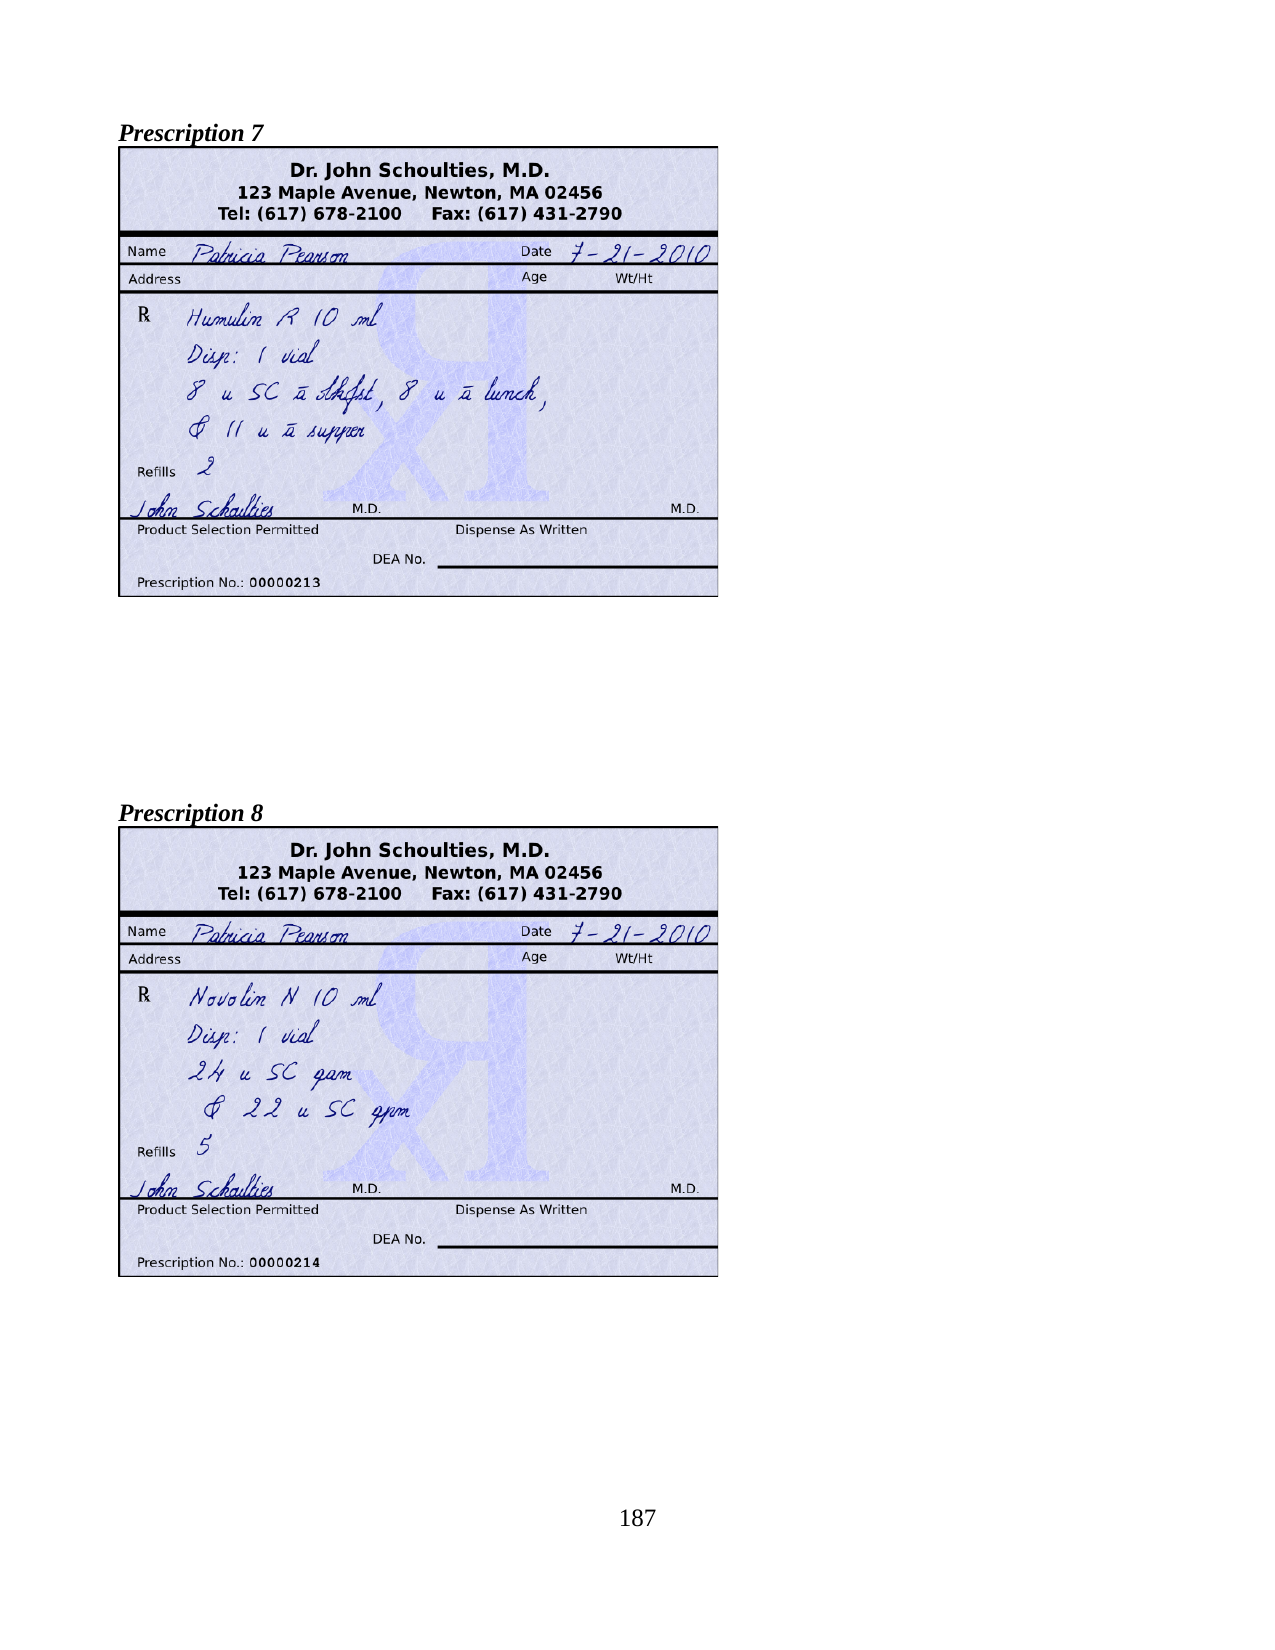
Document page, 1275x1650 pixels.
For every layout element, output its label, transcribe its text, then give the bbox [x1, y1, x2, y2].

picture [118, 826, 719, 1277]
picture [118, 146, 719, 597]
text Prescription 8 [118, 798, 1157, 827]
text Prescription 7 [118, 118, 1157, 147]
